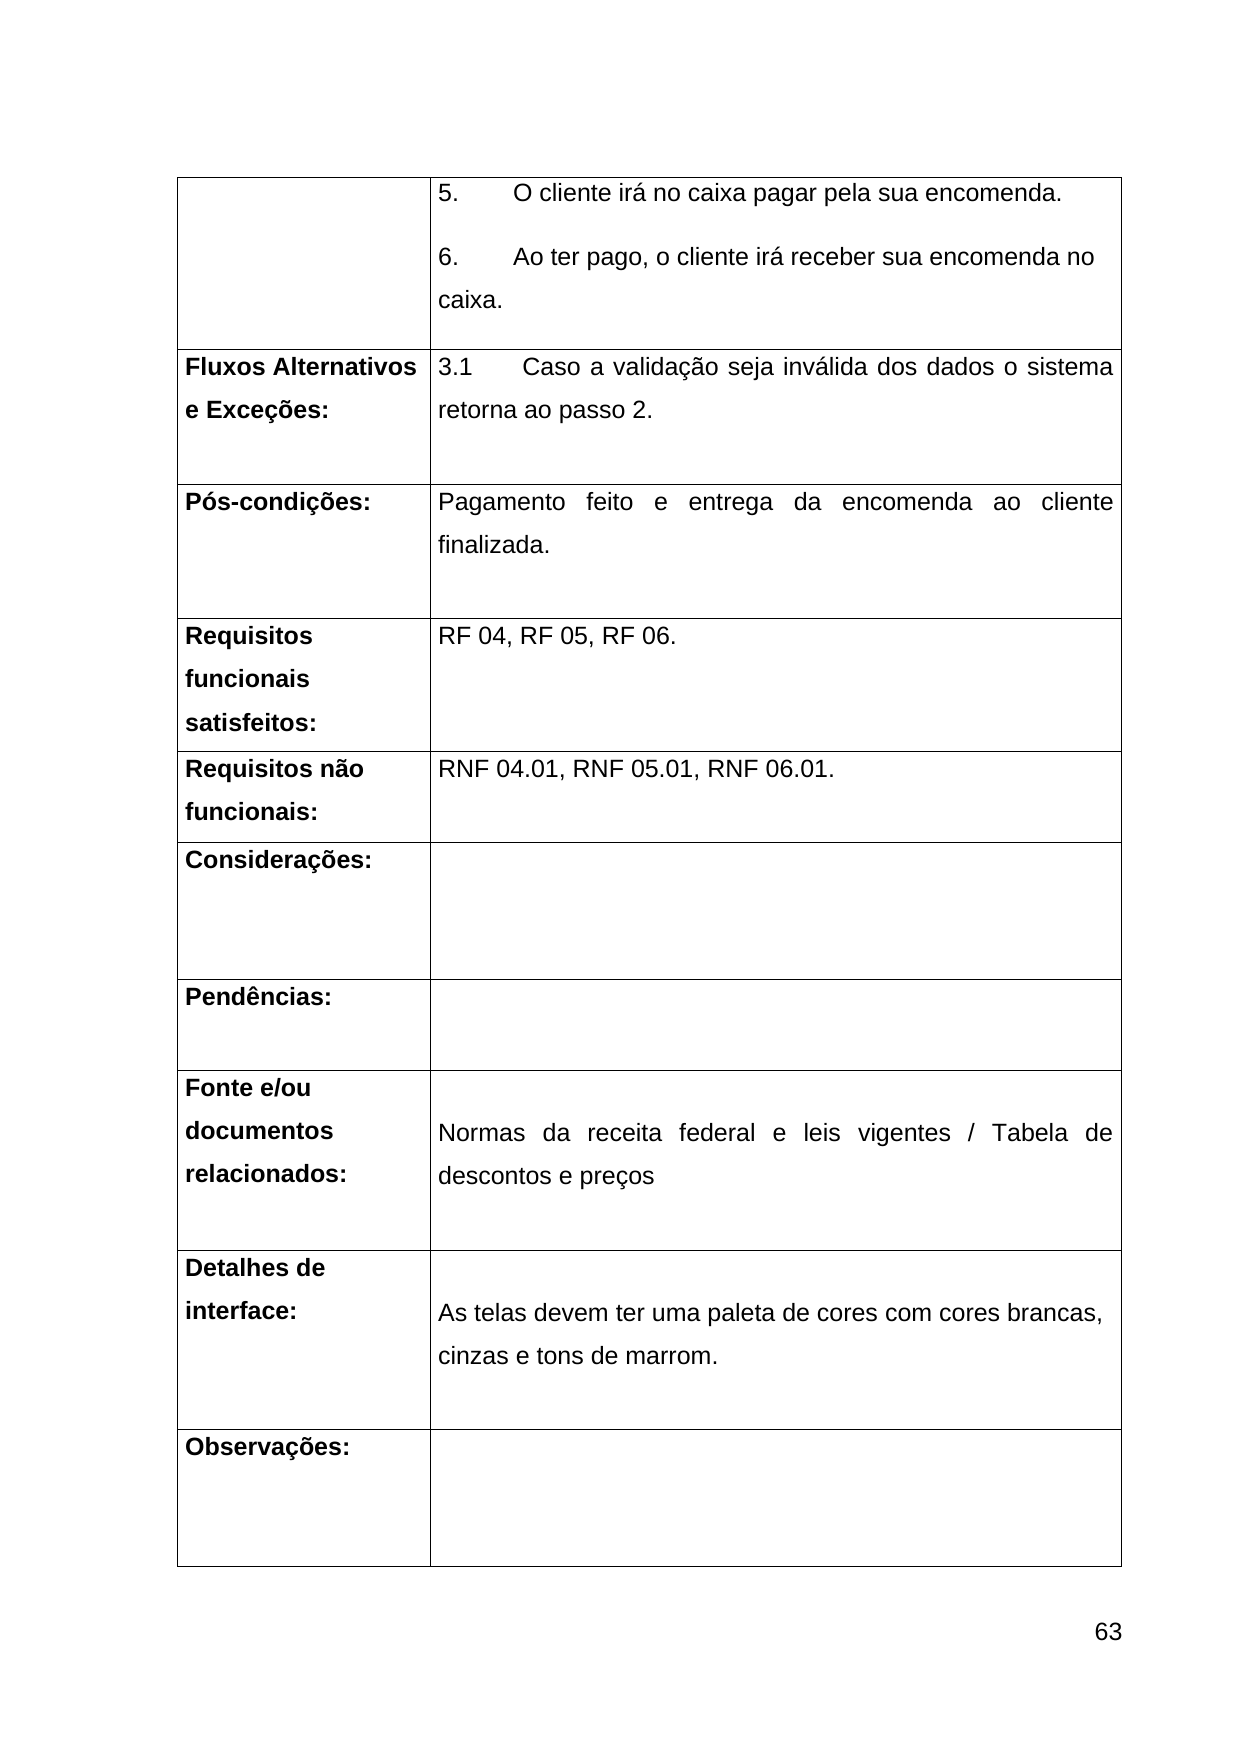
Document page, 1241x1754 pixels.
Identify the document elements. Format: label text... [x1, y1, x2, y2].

table_cell As telas devem ter uma paleta de cores com cores brancas, cinzas e tons de marrom. [431, 1251, 1121, 1429]
table_cell RNF 04.01, RNF 05.01, RNF 06.01. [431, 752, 1121, 842]
table_cell Requisitos funcionais satisfeitos: [178, 619, 430, 751]
table_cell [431, 980, 1121, 1070]
table_cell RF 04, RF 05, RF 06. [431, 619, 1121, 751]
table_cell Requisitos não funcionais: [178, 752, 430, 842]
table_cell Fonte e/ou documentos relacionados: [178, 1071, 430, 1249]
table_cell O cliente irá fazer o pedido da encomenda no caixa O caixa/usuário irar inserir o cpf, cnpj e telefone do cliente. O sistema irá fazer a validação dos dados. O sistema irá fazer o registro do pedido. O cliente irá no caixa pagar pela sua encomenda. Ao ter pago, o cliente irá receber sua encomenda no caixa. [431, 178, 1121, 349]
table_cell [178, 178, 430, 349]
table_cell Pagamento feito e entrega da encomenda ao cliente finalizada. [431, 485, 1121, 618]
table_cell Considerações: [178, 843, 430, 978]
table_cell [431, 1430, 1121, 1566]
table_cell Pós-condições: [178, 485, 430, 618]
table_cell Caso a validação seja inválida dos dados o sistema retorna ao passo 2. [431, 350, 1121, 484]
table_cell Detalhes de interface: [178, 1251, 430, 1429]
table_cell Fluxos Alternativos e Exceções: [178, 350, 430, 484]
table_cell Pendências: [178, 980, 430, 1070]
table_cell [431, 843, 1121, 978]
table_cell Normas da receita federal e leis vigentes / Tabela de descontos e preços [431, 1071, 1121, 1249]
table_cell Observações: [178, 1430, 430, 1566]
